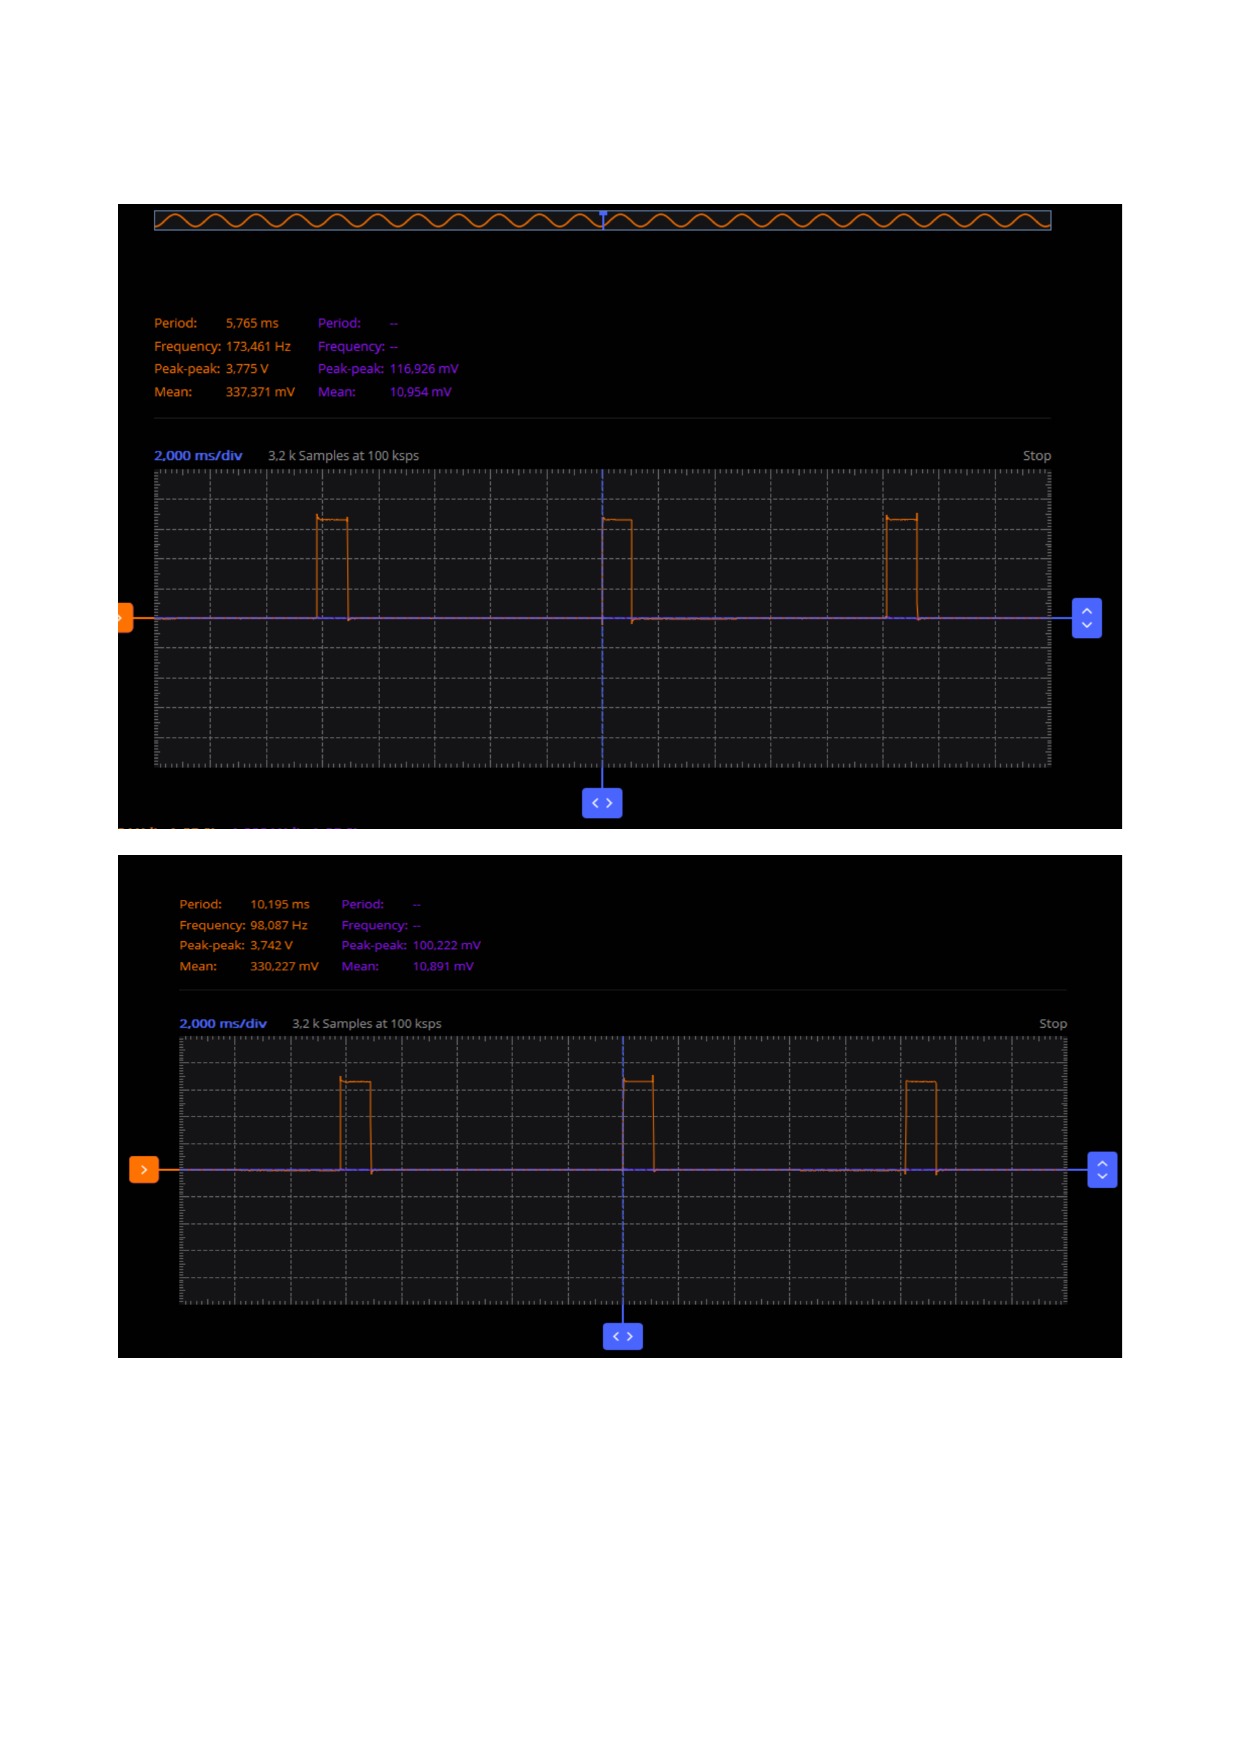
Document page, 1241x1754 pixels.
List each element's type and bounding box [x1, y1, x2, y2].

picture [118, 855, 1123, 1358]
picture [118, 204, 1123, 829]
